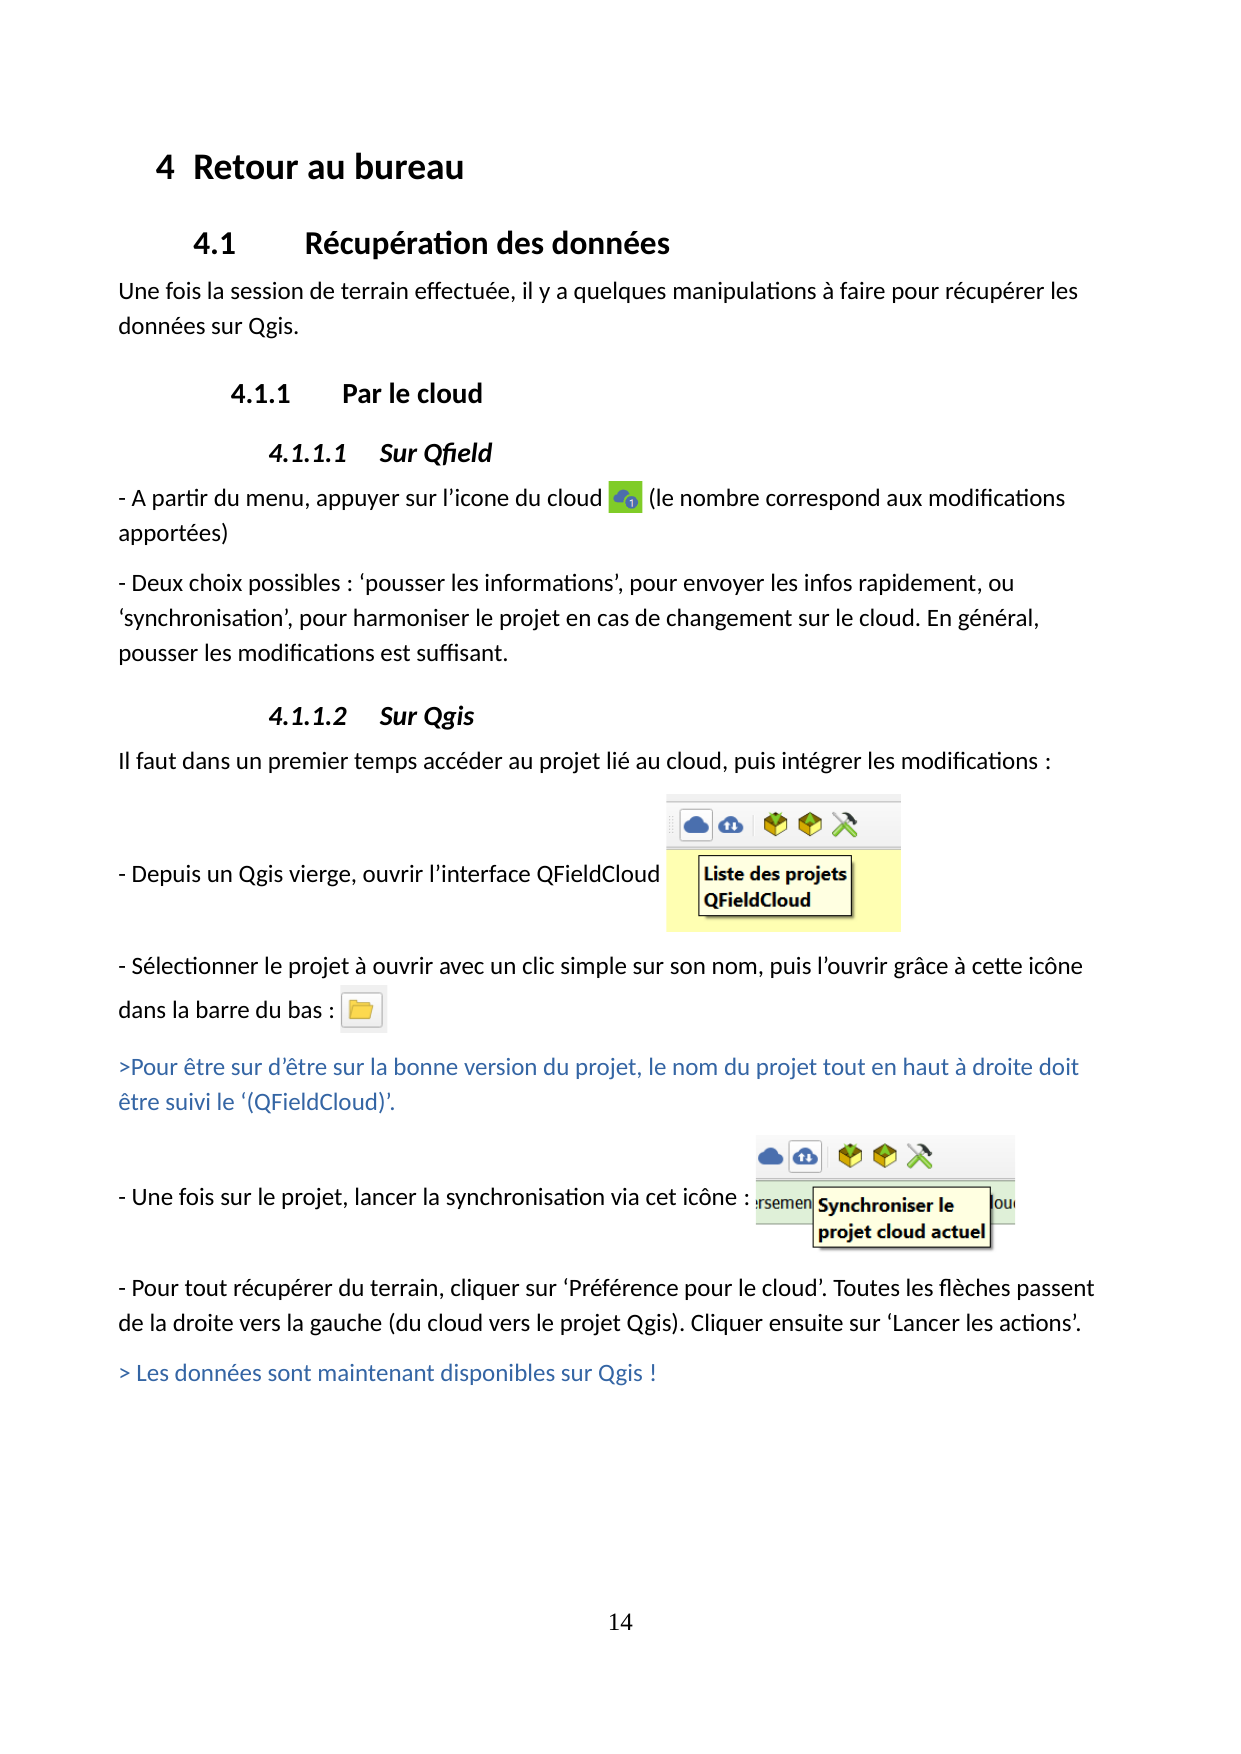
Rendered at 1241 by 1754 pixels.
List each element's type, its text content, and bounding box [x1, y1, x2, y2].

text - Depuis un Qgis vierge, ouvrir l’interface QFieldCloud [118, 795, 666, 931]
text >Pour être sur d’être sur la bonne version du projet, le nom du projet tout en haut à droite doit être suivi le ‘(QFieldCloud)’. [118, 1051, 1122, 1117]
text > Les données sont maintenant disponibles sur Qgis ! [118, 1357, 1122, 1388]
text - A partir du menu, appuyer sur l’icone du cloud (le nombre correspond aux modifications apportées) [118, 482, 1122, 548]
picture [755, 1135, 1016, 1254]
text Une fois la session de terrain effectuée, il y a quelques manipulations à faire pour récupérer les données sur Qgis. [118, 276, 1122, 341]
text Il faut dans un premier temps accéder au projet lié au cloud, puis intégrer les modifications : [118, 745, 1122, 776]
subtitle Retour au bureau [156, 143, 1122, 189]
text - Sélectionner le projet à ouvrir avec un clic simple sur son nom, puis l’ouvrir grâce à cette icône dans la barre du bas : [118, 950, 1122, 1032]
text - Une fois sur le projet, lancer la synchronisation via cet icône : [118, 1136, 755, 1253]
subtitle Sur Qfield [268, 435, 1122, 469]
text - Pour tout récupérer du terrain, cliquer sur ‘Préférence pour le cloud’. Toutes les flèches passent de la droite vers la gauche (du cloud vers le projet Qgis). Cliquer ensuite sur ‘Lancer les actions’. [118, 1273, 1122, 1338]
text [901, 795, 1122, 931]
subtitle Sur Qgis [268, 699, 1122, 733]
picture [608, 481, 643, 513]
text [1016, 1136, 1122, 1253]
text - Deux choix possibles : ‘pousser les informations’, pour envoyer les infos rapidement, ou ‘synchronisation’, pour harmoniser le projet en cas de changement sur le cloud. En général, pousser les modifications est suffisant. [118, 567, 1122, 667]
subtitle Par le cloud [231, 375, 1122, 410]
subtitle Récupération des données [193, 222, 1122, 263]
picture [666, 794, 901, 932]
picture [340, 985, 388, 1033]
